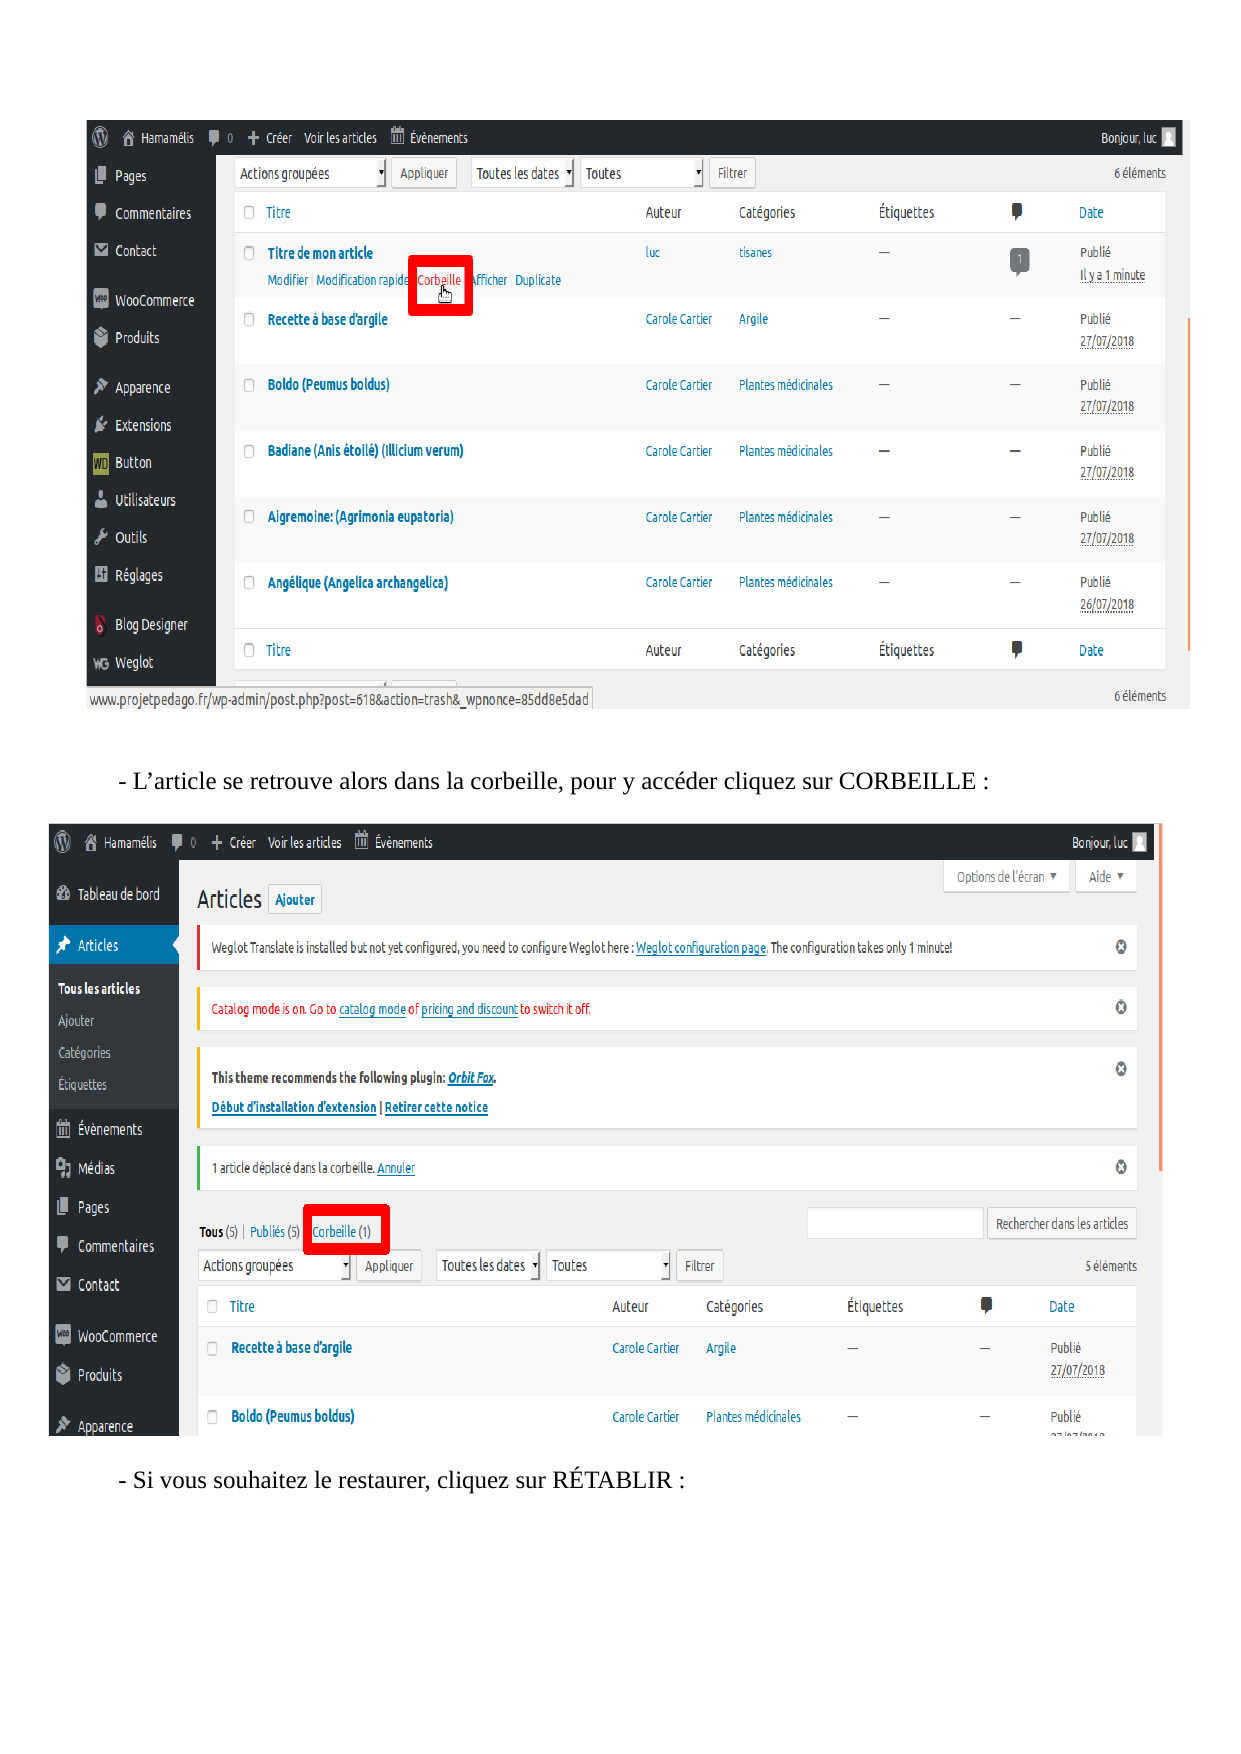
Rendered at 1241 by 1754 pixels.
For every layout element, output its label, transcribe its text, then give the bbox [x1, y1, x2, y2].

picture [60, 937, 70, 949]
picture [99, 939, 105, 949]
text - L’article se retrouve alors dans la corbeille, pour y accéder cliquez sur CORBEILLE : [118, 766, 1122, 795]
picture [48, 823, 1163, 1436]
picture [87, 941, 96, 950]
picture [86, 120, 1191, 709]
text - Si vous souhaitez le restaurer, cliquez sur RÉTABLIR : [118, 1465, 1122, 1493]
